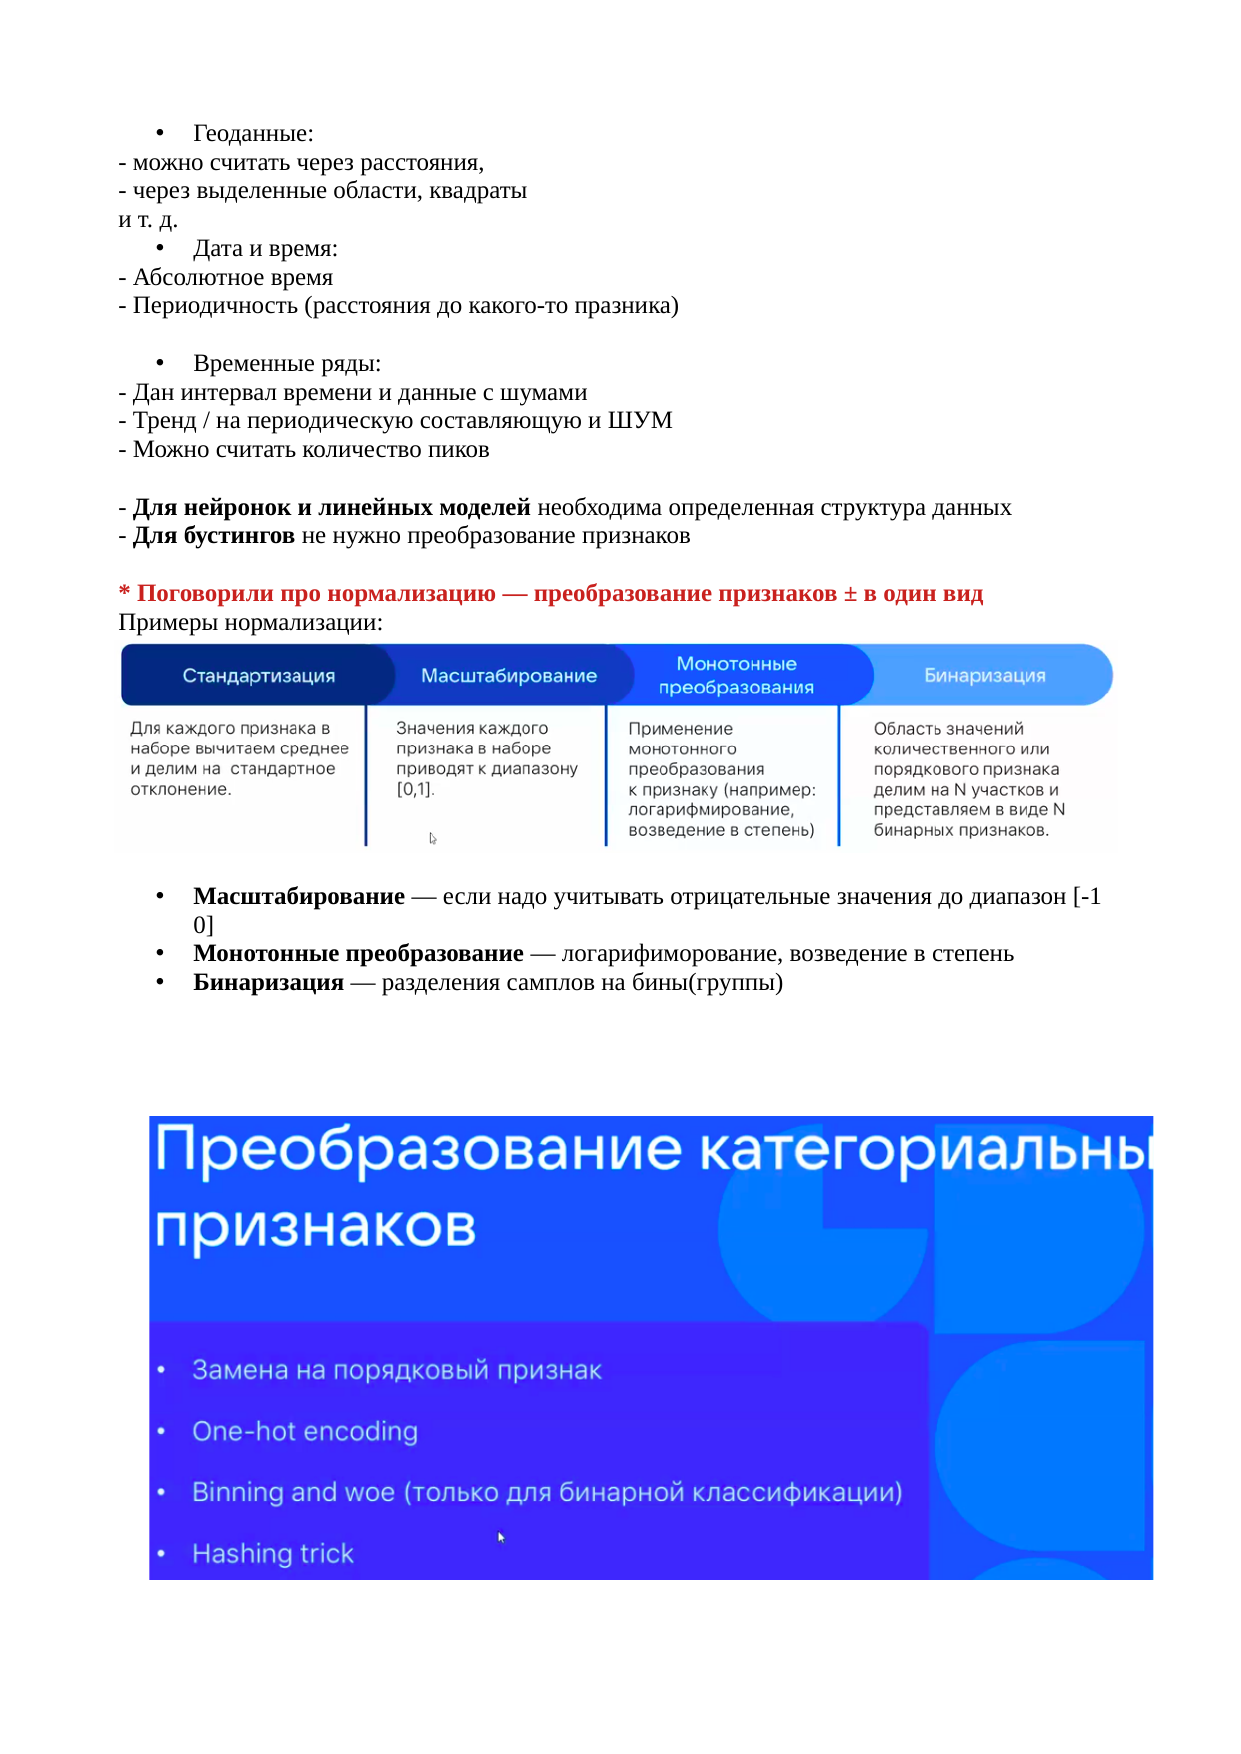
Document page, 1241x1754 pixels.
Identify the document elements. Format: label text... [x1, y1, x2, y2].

text - Периодичность (расстояния до какого-то празника) [118, 291, 1122, 319]
list Бинаризация — разделения самплов на бины(группы) [156, 967, 1122, 996]
text - можно считать через расстояния, [118, 147, 1122, 176]
text - через выделенные области, квадраты [118, 176, 1122, 204]
text - Можно считать количество пиков [118, 434, 1122, 463]
text - Для нейронок и линейных моделей необходима определенная структура данных [118, 492, 1122, 521]
list Временные ряды: [156, 348, 1122, 377]
list Масштабирование — если надо учитывать отрицательные значения до диапазон [-1 0] [156, 881, 1122, 938]
text * Поговорили про нормализацию — преобразование признаков ± в один вид [118, 578, 1122, 607]
picture [113, 640, 1118, 853]
text - Для бустингов не нужно преобразование признаков [118, 521, 1122, 549]
list Дата и время: [156, 233, 1122, 262]
text и т. д. [118, 204, 1122, 233]
picture [149, 1116, 1154, 1580]
list Монотонные преобразование — логарифиморование, возведение в степень [156, 938, 1122, 967]
list Геоданные: [156, 118, 1122, 147]
text Примеры нормализации: [118, 607, 1122, 636]
text - Абсолютное время [118, 262, 1122, 291]
text - Дан интервал времени и данные с шумами [118, 377, 1122, 406]
text - Тренд / на периодическую составляющую и ШУМ [118, 406, 1122, 434]
